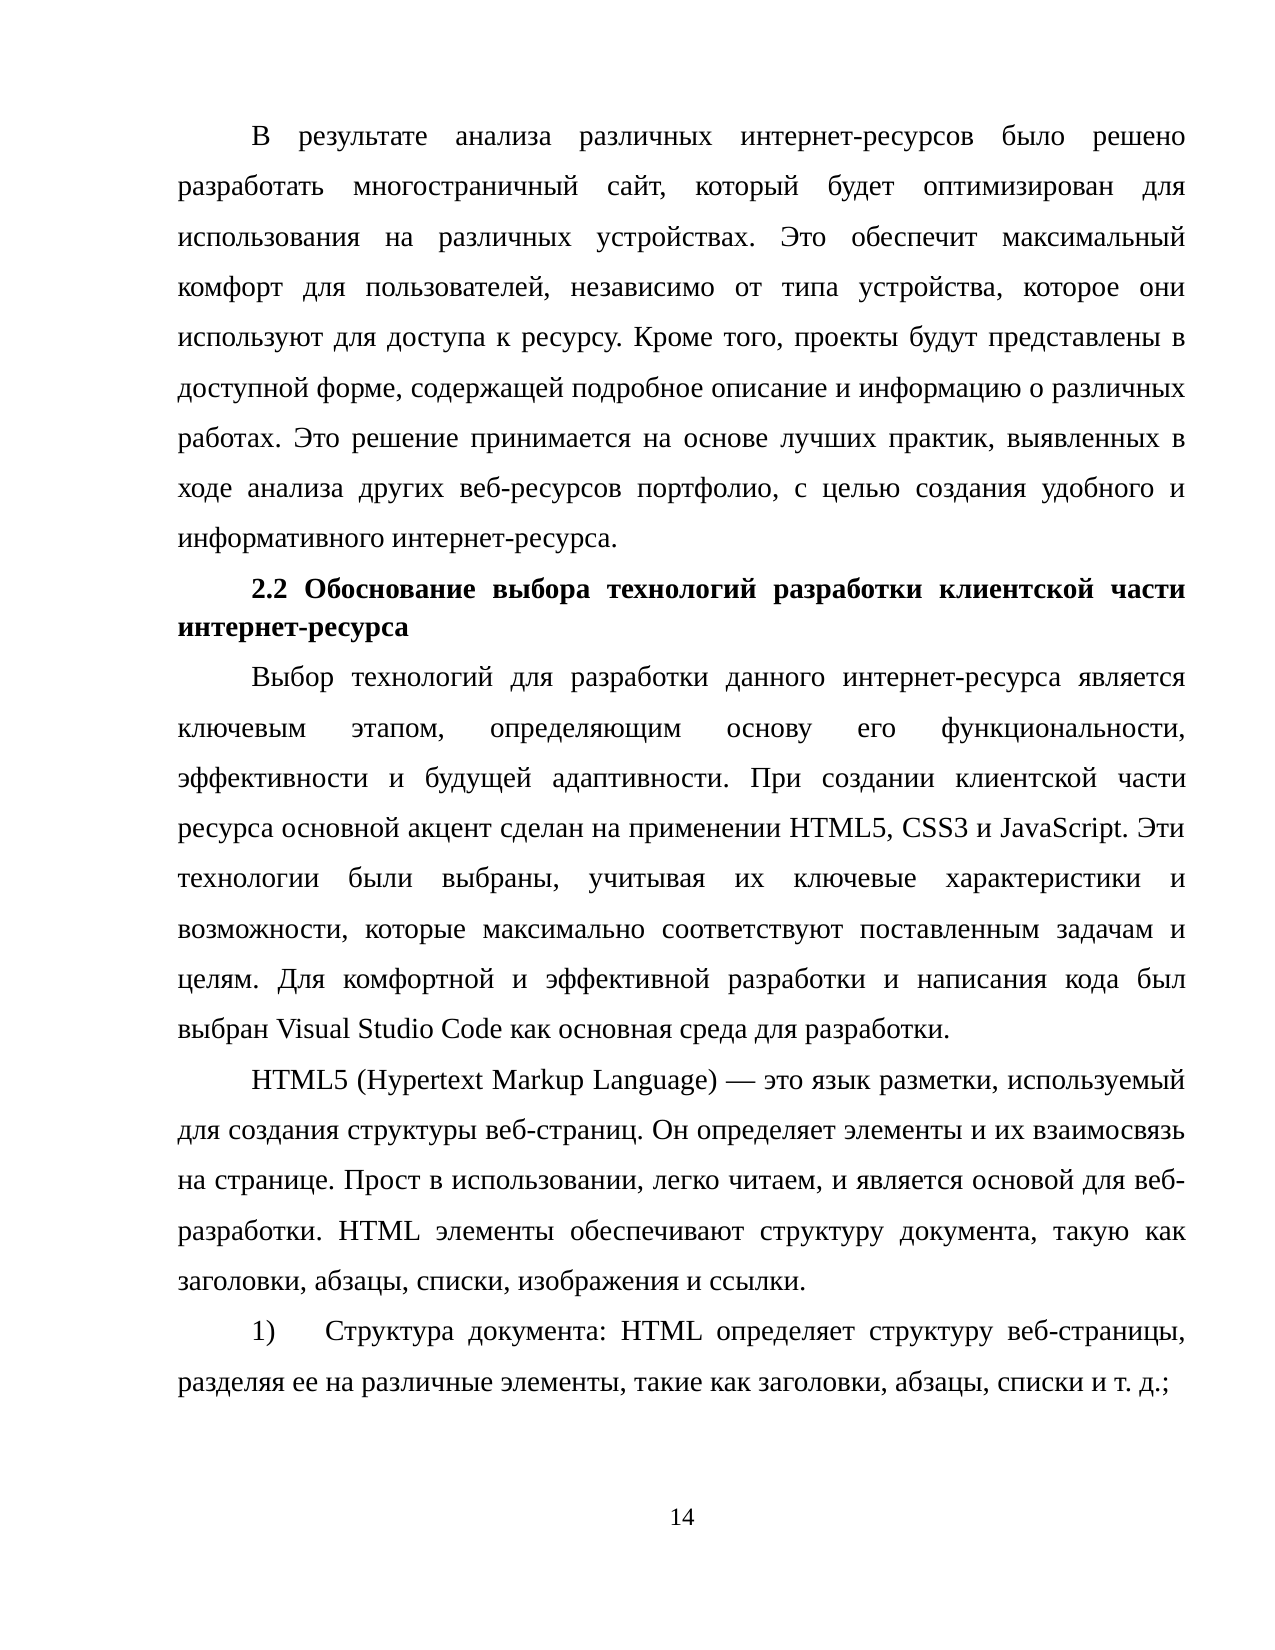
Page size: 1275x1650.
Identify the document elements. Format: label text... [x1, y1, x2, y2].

text В результате анализа различных интернет-ресурсов было решено разработать многостраничный сайт, который будет оптимизирован для использования на различных устройствах. Это обеспечит максимальный комфорт для пользователей, независимо от типа устройства, которое они используют для доступа к ресурсу. Кроме того, проекты будут представлены в доступной форме, содержащей подробное описание и информацию о различных работах. Это решение принимается на основе лучших практик, выявленных в ходе анализа других веб-ресурсов портфолио, с целью создания удобного и информативного интернет-ресурса. [177, 118, 1186, 554]
text HTML5 (Hypertext Markup Language) — это язык разметки, используемый для создания структуры веб-страниц. Он определяет элементы и их взаимосвязь на странице. Прост в использовании, легко читаем, и является основой для веб-разработки. HTML элементы обеспечивают структуру документа, такую как заголовки, абзацы, списки, изображения и ссылки. [177, 1062, 1186, 1297]
text Выбор технологий для разработки данного интернет-ресурса является ключевым этапом, определяющим основу его функциональности, эффективности и будущей адаптивности. При создании клиентской части ресурса основной акцент сделан на применении HTML5, CSS3 и JavaScript. Эти технологии были выбраны, учитывая их ключевые характеристики и возможности, которые максимально соответствуют поставленным задачам и целям. Для комфортной и эффективной разработки и написания кода был выбран Visual Studio Code как основная среда для разработки. [177, 659, 1186, 1045]
title 2.2 Обоснование выбора технологий разработки клиентской части интернет-ресурса [177, 571, 1186, 643]
list Структура документа: HTML определяет структуру веб-страницы, разделяя ее на различные элементы, такие как заголовки, абзацы, списки и т. д.; [177, 1313, 1186, 1397]
